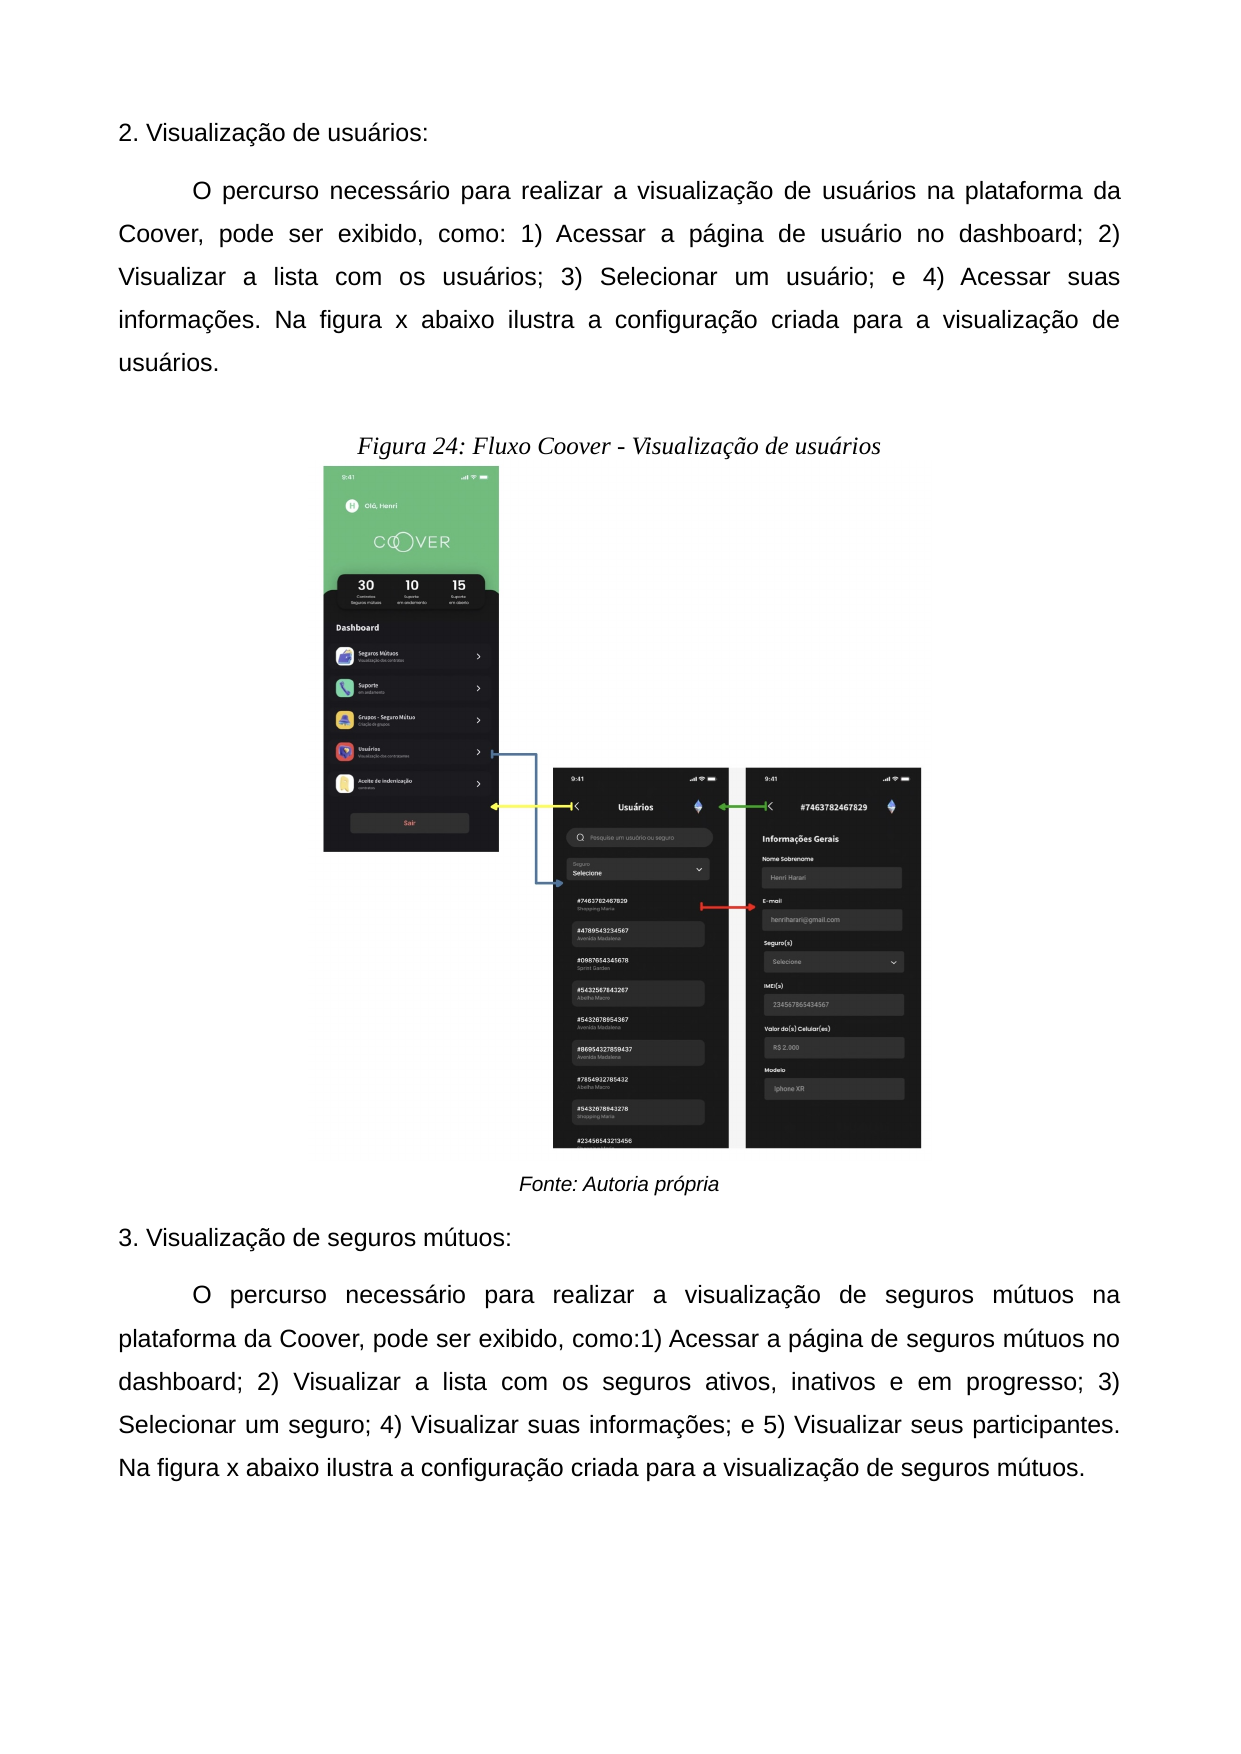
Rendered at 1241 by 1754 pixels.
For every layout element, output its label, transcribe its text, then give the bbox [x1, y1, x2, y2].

text Fonte: Autoria própria [118, 406, 1122, 1196]
text O percurso necessário para realizar a visualização de seguros mútuos na plataforma da Coover, pode ser exibido, como:1) Acessar a página de seguros mútuos no dashboard; 2) Visualizar a lista com os seguros ativos, inativos e em progresso; 3) Selecionar um seguro; 4) Visualizar suas informações; e 5) Visualizar seus participantes. Na figura x abaixo ilustra a configuração criada para a visualização de seguros mútuos. [118, 1280, 1122, 1482]
text 3. Visualização de seguros mútuos: [118, 1223, 1122, 1251]
text Figura 24: Fluxo Coover - Visualização de usuários [308, 431, 932, 460]
text 2. Visualização de usuários: [118, 118, 1122, 147]
picture [308, 460, 932, 1161]
text O percurso necessário para realizar a visualização de usuários na plataforma da Coover, pode ser exibido, como: 1) Acessar a página de usuário no dashboard; 2) Visualizar a lista com os usuários; 3) Selecionar um usuário; e 4) Acessar suas informações. Na figura x abaixo ilustra a configuração criada para a visualização de usuários. [118, 176, 1122, 377]
